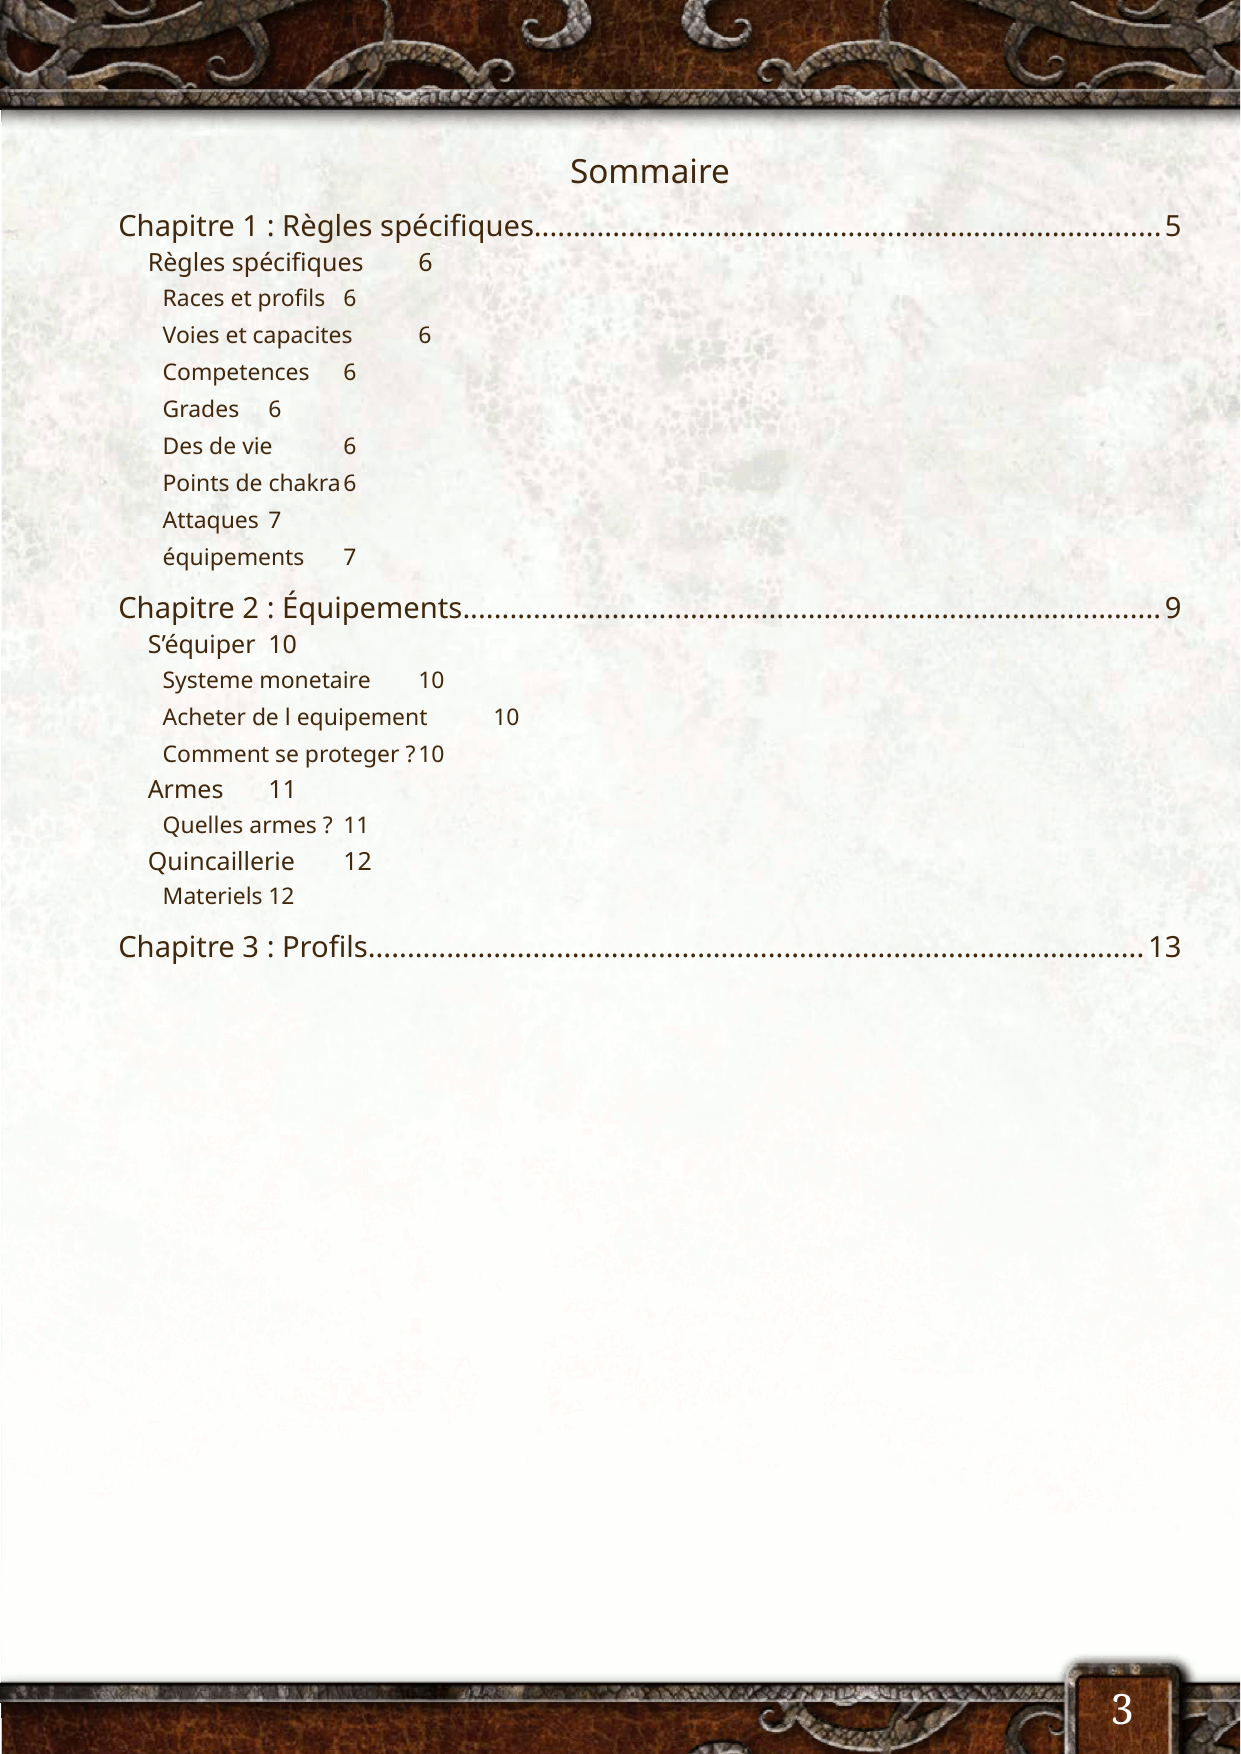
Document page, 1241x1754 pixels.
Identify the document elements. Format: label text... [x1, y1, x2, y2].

text Règles spécifiques 6 [118, 244, 1181, 278]
text Chapitre 1 : Règles spécifiques 5 [118, 205, 1181, 244]
text Races et profils 6 [118, 281, 1181, 313]
text Quelles armes ? 11 [118, 809, 1181, 840]
text Chapitre 2 : Équipements 9 [118, 587, 1181, 627]
text Materiels 12 [118, 880, 1181, 911]
text Comment se proteger ? 10 [118, 738, 1181, 769]
picture [0, 0, 1241, 1754]
text S’équiper 10 [118, 627, 1181, 661]
text Voies et capacites 6 [118, 318, 1181, 350]
text Quincaillerie 12 [118, 843, 1181, 877]
text Systeme monetaire 10 [118, 664, 1181, 695]
text Competences 6 [118, 356, 1181, 387]
text Des de vie 6 [118, 430, 1181, 461]
title Sommaire [118, 148, 1181, 193]
text Chapitre 3 : Profils 13 [118, 926, 1181, 966]
text équipements 7 [118, 541, 1181, 572]
text Points de chakra 6 [118, 467, 1181, 498]
text Attaques 7 [118, 504, 1181, 535]
text Acheter de l equipement 10 [118, 701, 1181, 732]
text Grades 6 [118, 393, 1181, 424]
text Armes 11 [118, 772, 1181, 806]
